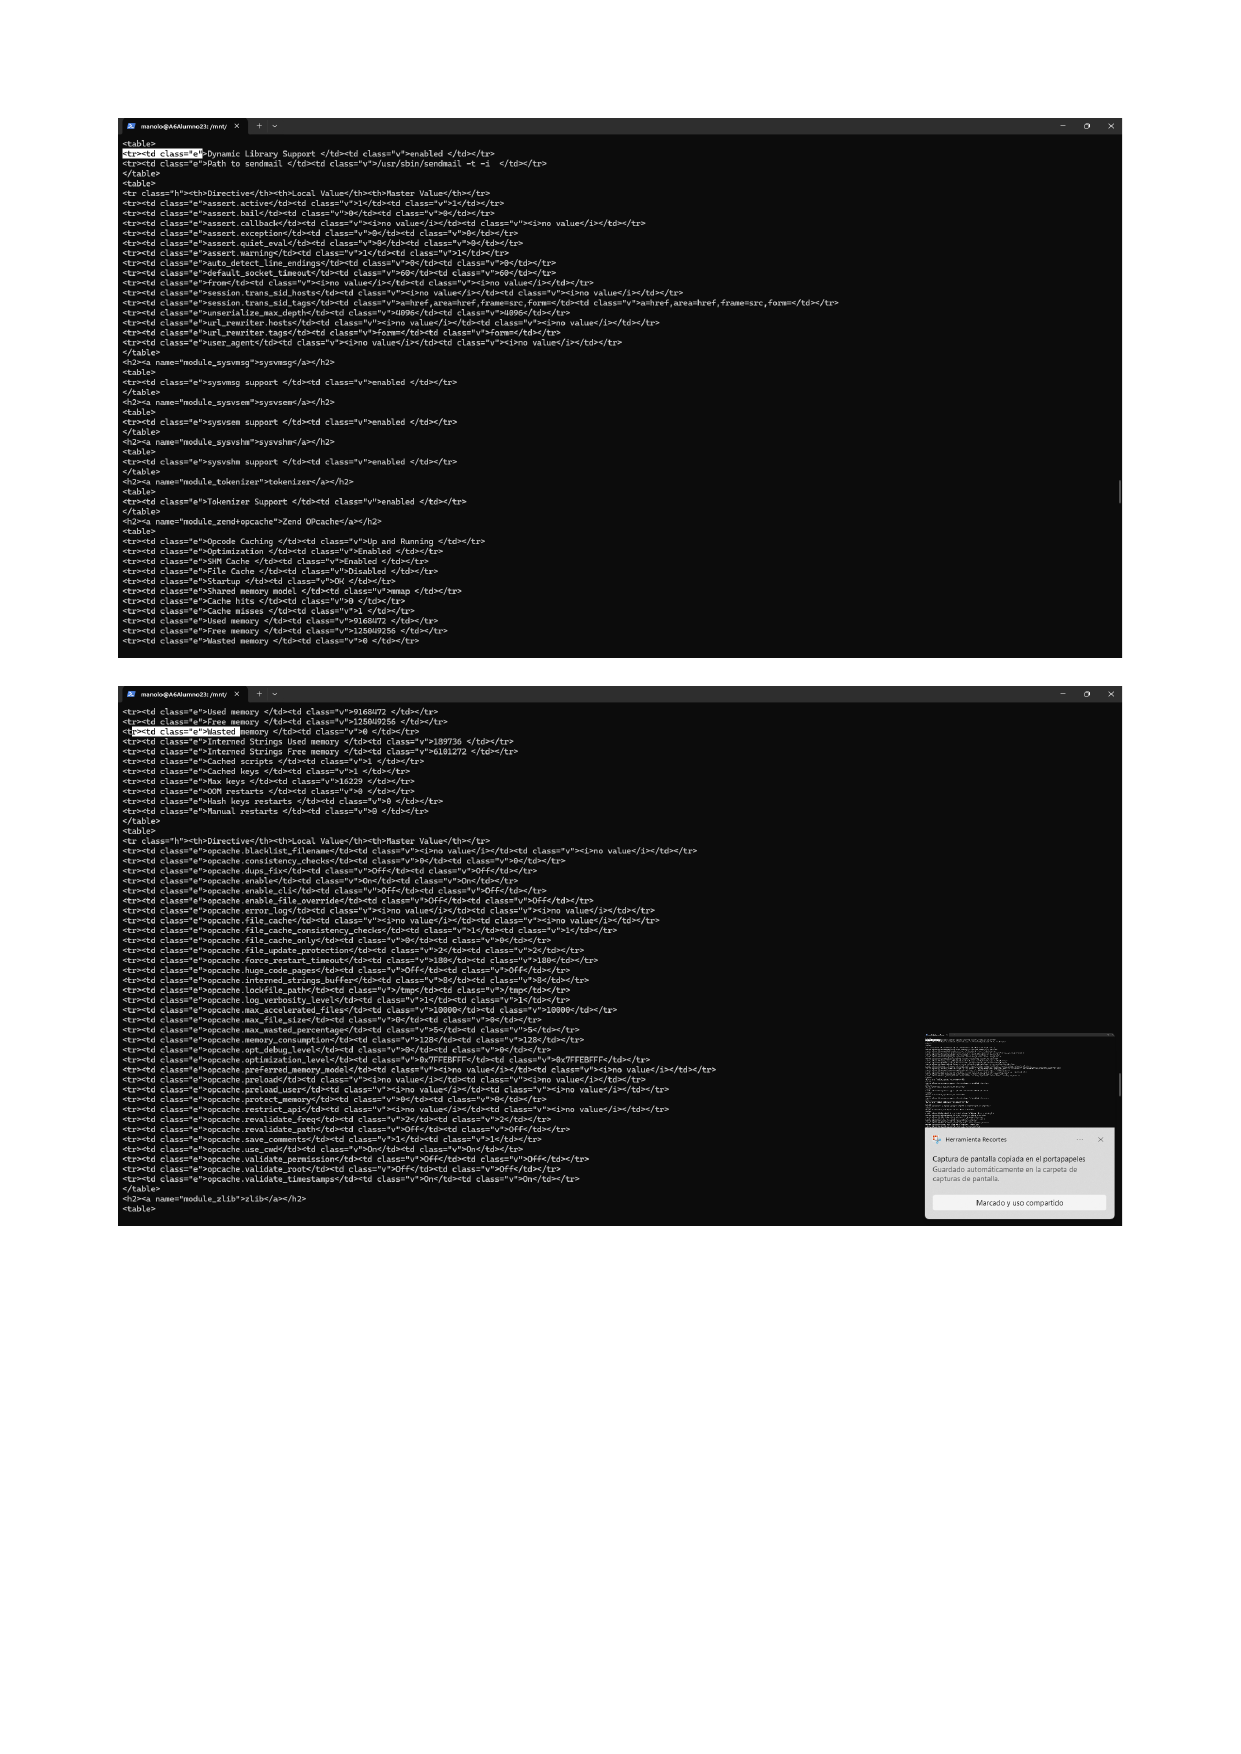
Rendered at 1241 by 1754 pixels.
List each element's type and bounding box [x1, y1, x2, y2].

picture [118, 118, 1123, 658]
picture [118, 686, 1123, 1226]
